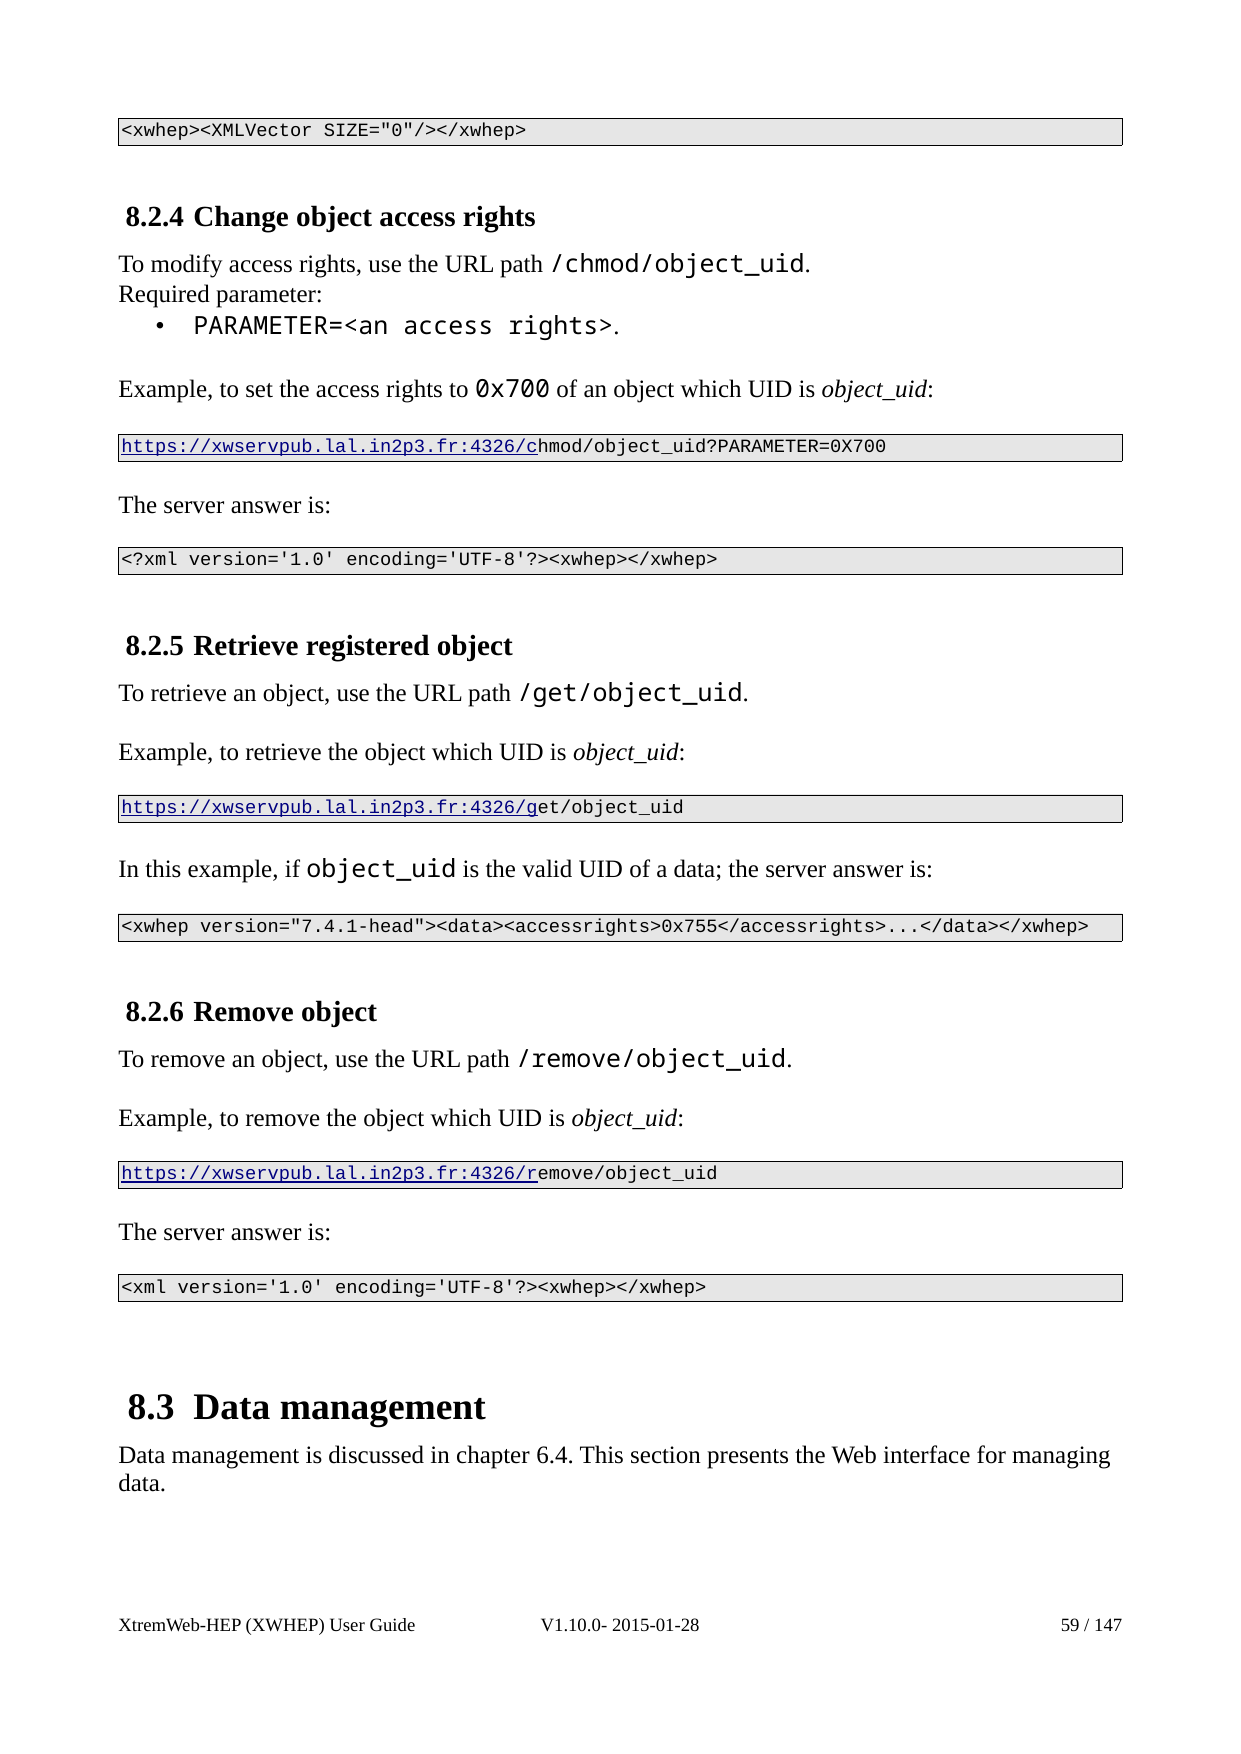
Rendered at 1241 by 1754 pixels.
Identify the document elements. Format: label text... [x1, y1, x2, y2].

text Example, to set the access rights to 0x700 of an object which UID is object_uid: [118, 371, 1122, 405]
text Example, to remove the object which UID is object_uid: [118, 1103, 1122, 1132]
subtitle Change object access rights [118, 199, 1122, 233]
text The server answer is: [118, 1217, 1122, 1246]
text https://xwservpub.lal.in2p3.fr:4326/chmod/object_uid?PARAMETER=0X700 [119, 435, 1122, 461]
text Example, to retrieve the object which UID is object_uid: [118, 737, 1122, 766]
subtitle Remove object [118, 994, 1122, 1028]
text <xml version='1.0' encoding='UTF-8'?><xwhep></xwhep> [119, 1275, 1122, 1301]
text https://xwservpub.lal.in2p3.fr:4326/remove/object_uid [119, 1162, 1122, 1188]
text <xwhep version="7.4.1-head"><data><accessrights>0x755</accessrights>...</data></xwhep> [119, 915, 1122, 941]
text To modify access rights, use the URL path /chmod/object_uid. [118, 245, 1122, 279]
subtitle Retrieve registered object [118, 628, 1122, 662]
text https://xwservpub.lal.in2p3.fr:4326/get/object_uid [119, 796, 1122, 822]
subtitle Data management [118, 1384, 1122, 1427]
text The server answer is: [118, 490, 1122, 518]
text In this example, if object_uid is the valid UID of a data; the server answer is: [118, 851, 1122, 885]
text To remove an object, use the URL path /remove/object_uid. [118, 1041, 1122, 1074]
text Required parameter: [118, 279, 1122, 308]
text To retrieve an object, use the URL path /get/object_uid. [118, 674, 1122, 708]
list PARAMETER=<an access rights>. [156, 308, 1122, 342]
text <xwhep><XMLVector SIZE="0"/></xwhep> [119, 119, 1122, 145]
text <?xml version='1.0' encoding='UTF-8'?><xwhep></xwhep> [119, 548, 1122, 574]
text Data management is discussed in chapter 6.4. This section presents the Web interface for managing data. [118, 1440, 1122, 1497]
